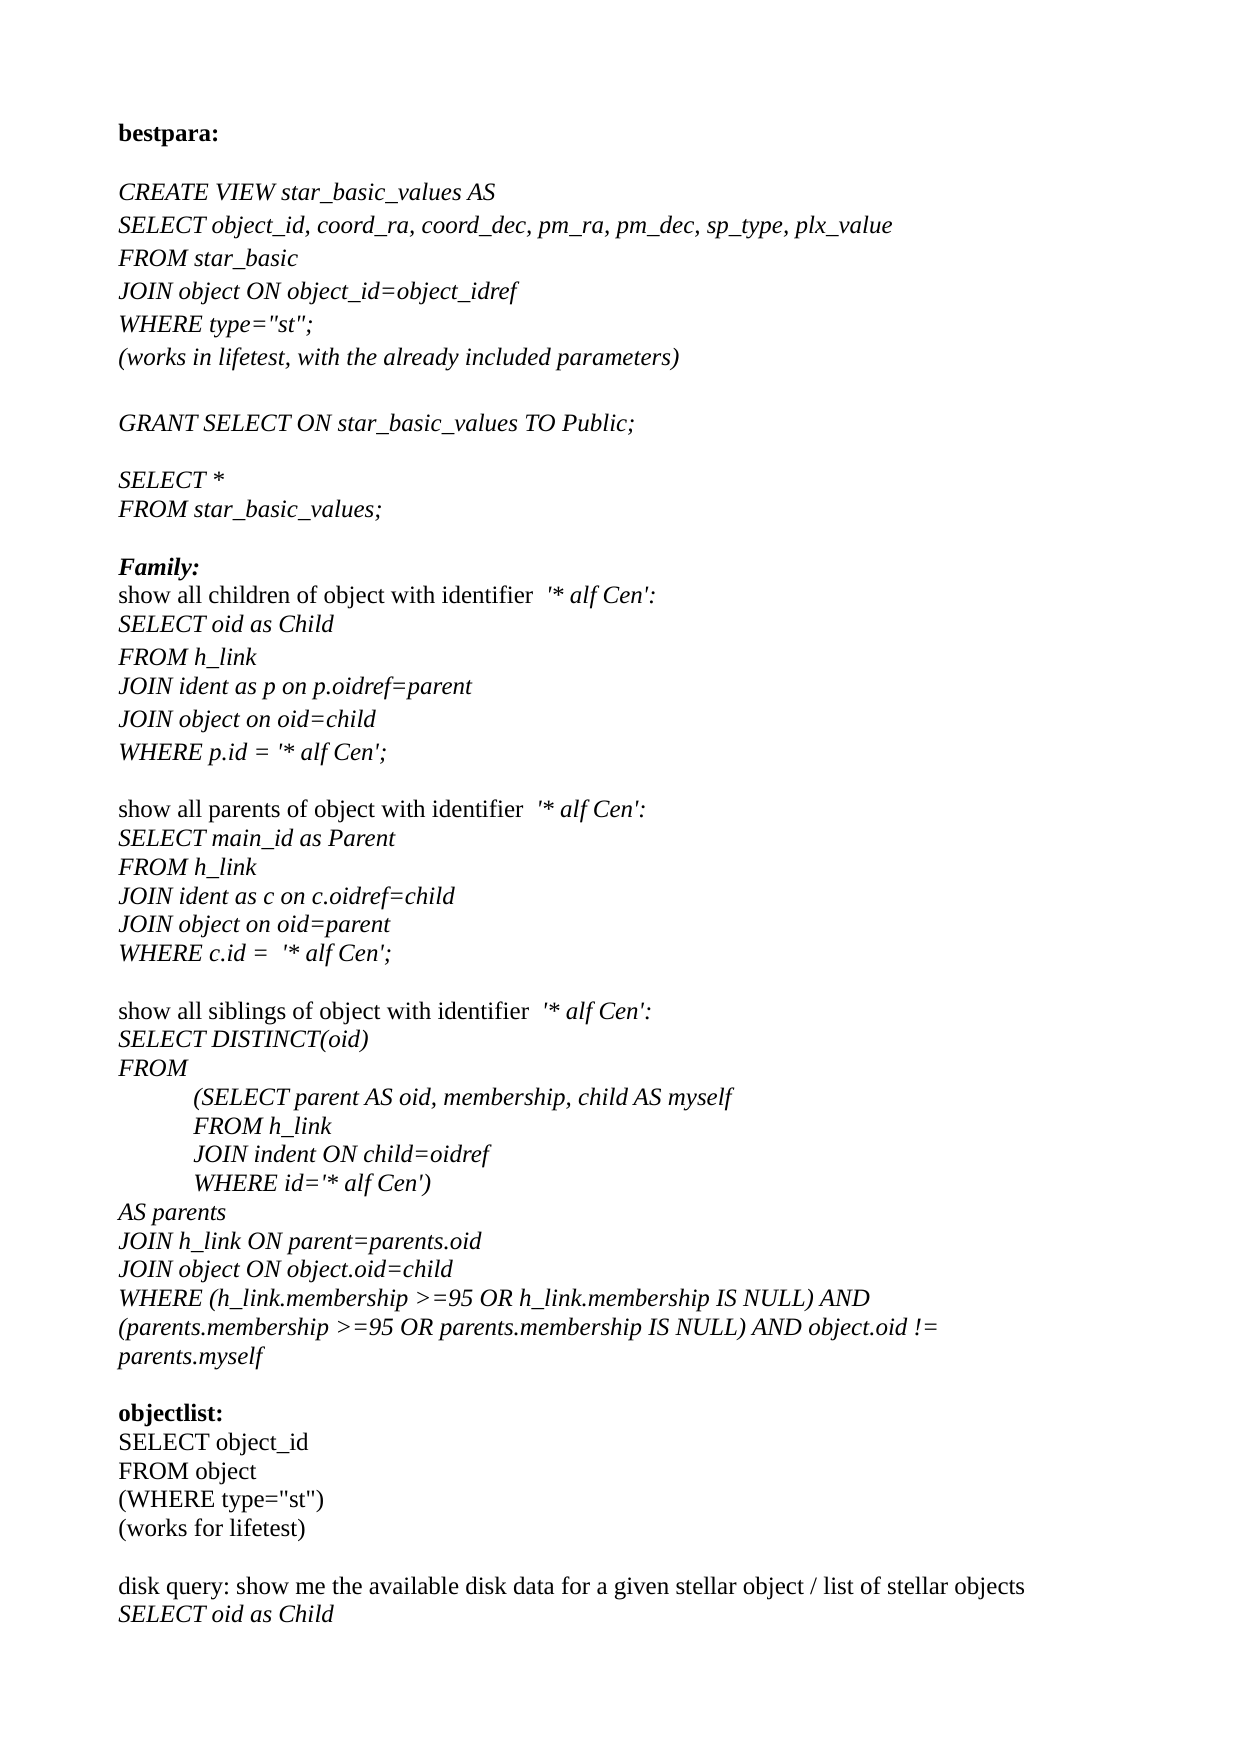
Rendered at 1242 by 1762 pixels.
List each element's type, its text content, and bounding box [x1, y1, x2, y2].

text FROM h_link [118, 642, 1124, 671]
text FROM h_link [118, 852, 1124, 881]
text SELECT oid as Child [118, 609, 1124, 638]
text show all siblings of object with identifier '* alf Cen': [118, 996, 1124, 1024]
text WHERE c.id = '* alf Cen'; [118, 938, 1124, 967]
text JOIN object ON object.oid=child [118, 1254, 1065, 1283]
text SELECT main_id as Parent [118, 823, 1124, 852]
text (WHERE type="st") [118, 1484, 1124, 1513]
text objectlist: [118, 1398, 1124, 1427]
text JOIN object on oid=parent [118, 909, 1124, 938]
text (works for lifetest) [118, 1513, 1124, 1542]
text SELECT object_id [118, 1427, 1124, 1456]
text disk query: show me the available disk data for a given stellar object / list of stellar objects [118, 1571, 1124, 1599]
text JOIN object ON object_id=object_idref [118, 276, 1124, 305]
text FROM h_link [118, 1111, 1065, 1139]
text WHERE (h_link.membership >=95 OR h_link.membership IS NULL) AND (parents.membership >=95 OR parents.membership IS NULL) AND object.oid != parents.myself [118, 1283, 1065, 1369]
text AS parents [118, 1197, 1065, 1226]
text (works in lifetest, with the already included parameters) [118, 342, 1124, 371]
text SELECT oid as Child [118, 1599, 1124, 1628]
text JOIN ident as c on c.oidref=child [118, 881, 1124, 909]
text CREATE VIEW star_basic_values AS [118, 177, 1124, 206]
text FROM star_basic_values; [118, 494, 1124, 523]
text FROM [118, 1053, 1065, 1082]
text FROM star_basic [118, 243, 1124, 272]
text show all children of object with identifier '* alf Cen': [118, 581, 1124, 609]
text SELECT object_id, coord_ra, coord_dec, pm_ra, pm_dec, sp_type, plx_value [118, 210, 1124, 239]
text show all parents of object with identifier '* alf Cen': [118, 794, 1124, 823]
text JOIN object on oid=child [118, 704, 1124, 733]
text SELECT * [118, 466, 1124, 494]
text WHERE type="st"; [118, 309, 1124, 338]
text Family: [118, 552, 1124, 581]
text SELECT DISTINCT(oid) [118, 1024, 1065, 1053]
text bestpara: [118, 118, 1124, 147]
text JOIN ident as p on p.oidref=parent [118, 671, 1124, 700]
text JOIN indent ON child=oidref [118, 1139, 1065, 1168]
text GRANT SELECT ON star_basic_values TO Public; [118, 408, 1124, 437]
text FROM object [118, 1456, 1124, 1484]
text WHERE id='* alf Cen') [118, 1168, 1065, 1197]
text JOIN h_link ON parent=parents.oid [118, 1226, 1065, 1254]
text WHERE p.id = '* alf Cen'; [118, 737, 1124, 766]
text (SELECT parent AS oid, membership, child AS myself [118, 1082, 1065, 1111]
